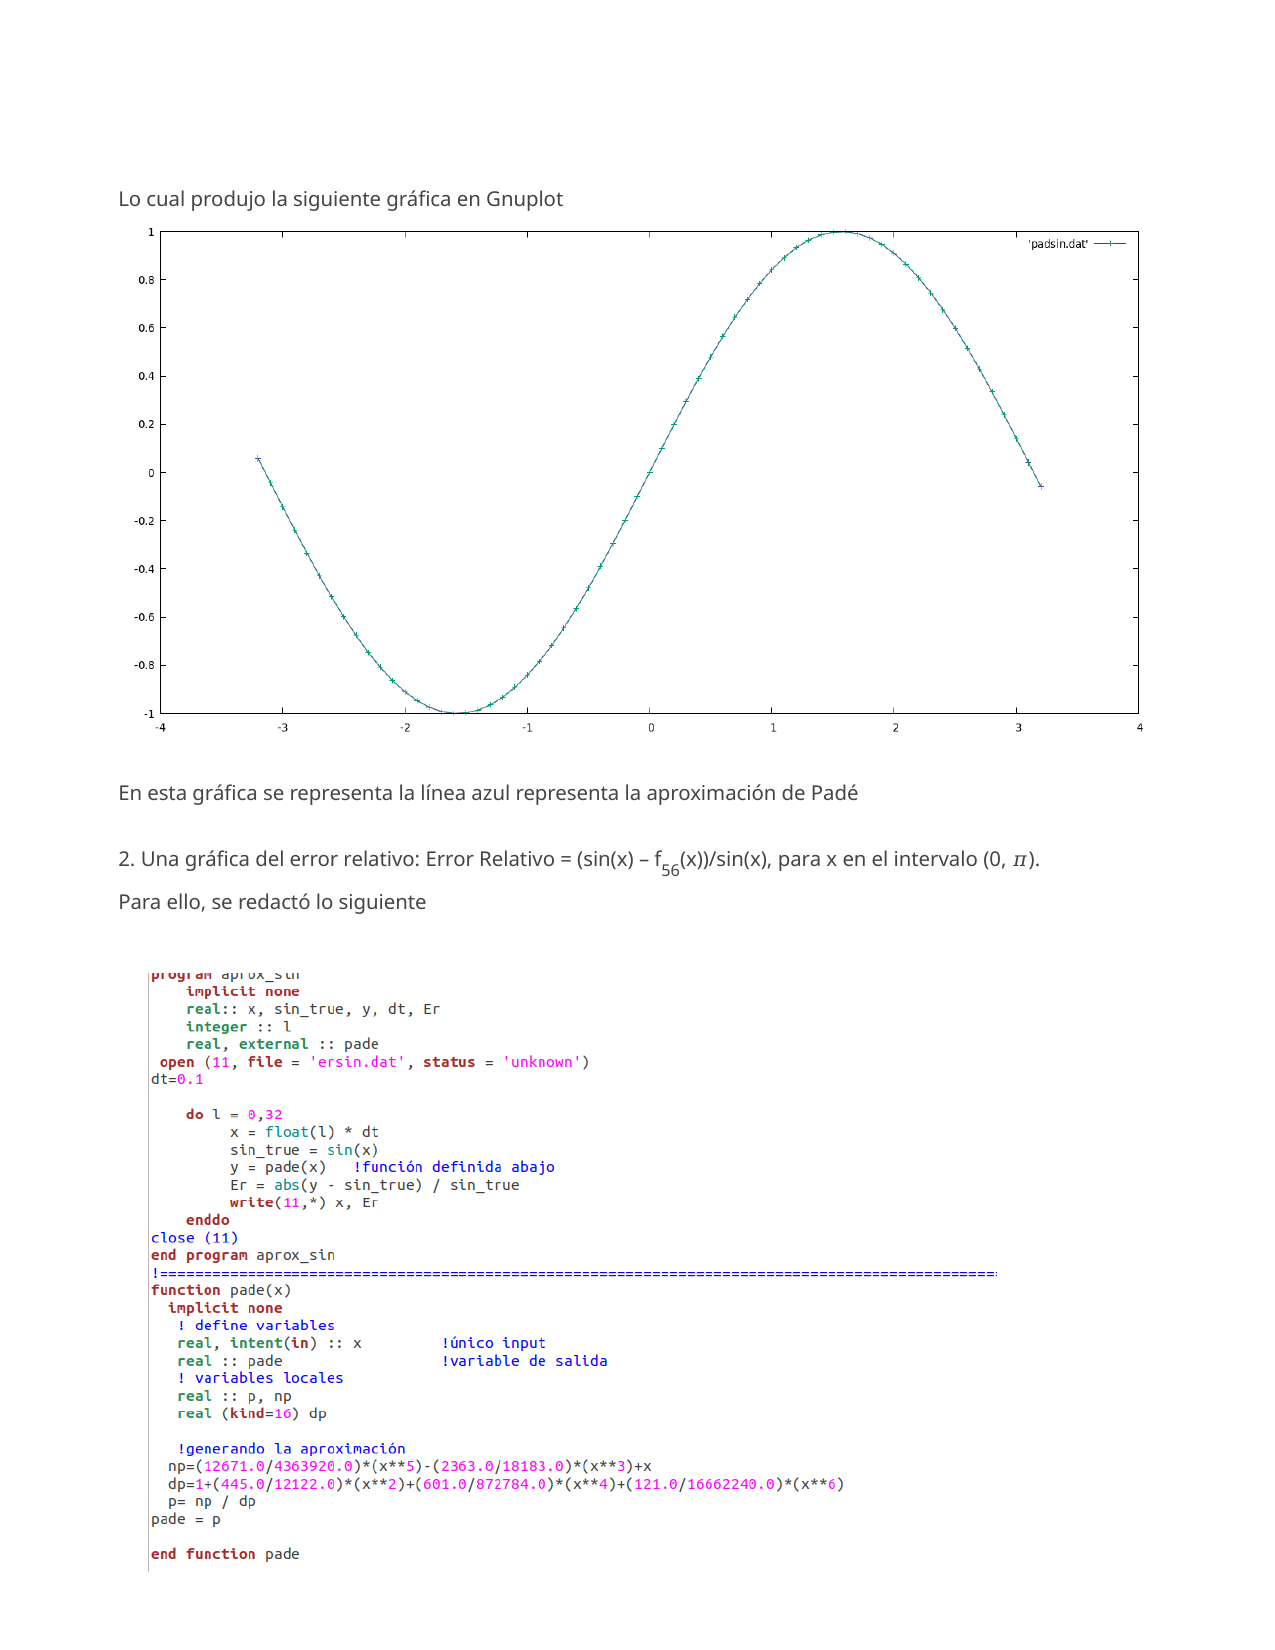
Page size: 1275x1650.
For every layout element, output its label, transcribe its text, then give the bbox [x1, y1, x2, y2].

text Lo cual produjo la siguiente gráfica en Gnuplot [118, 184, 1157, 212]
text Para ello, se redactó lo siguiente [118, 888, 1157, 916]
picture [148, 973, 178, 1572]
text 2. Una gráfica del error relativo: Error Relativo = (sin(x) – f56(x))/sin(x), para x en el intervalo (0, 𝜋). [118, 845, 1157, 881]
text En esta gráfica se representa la línea azul representa la aproximación de Padé [118, 779, 1157, 806]
picture [118, 217, 1157, 740]
